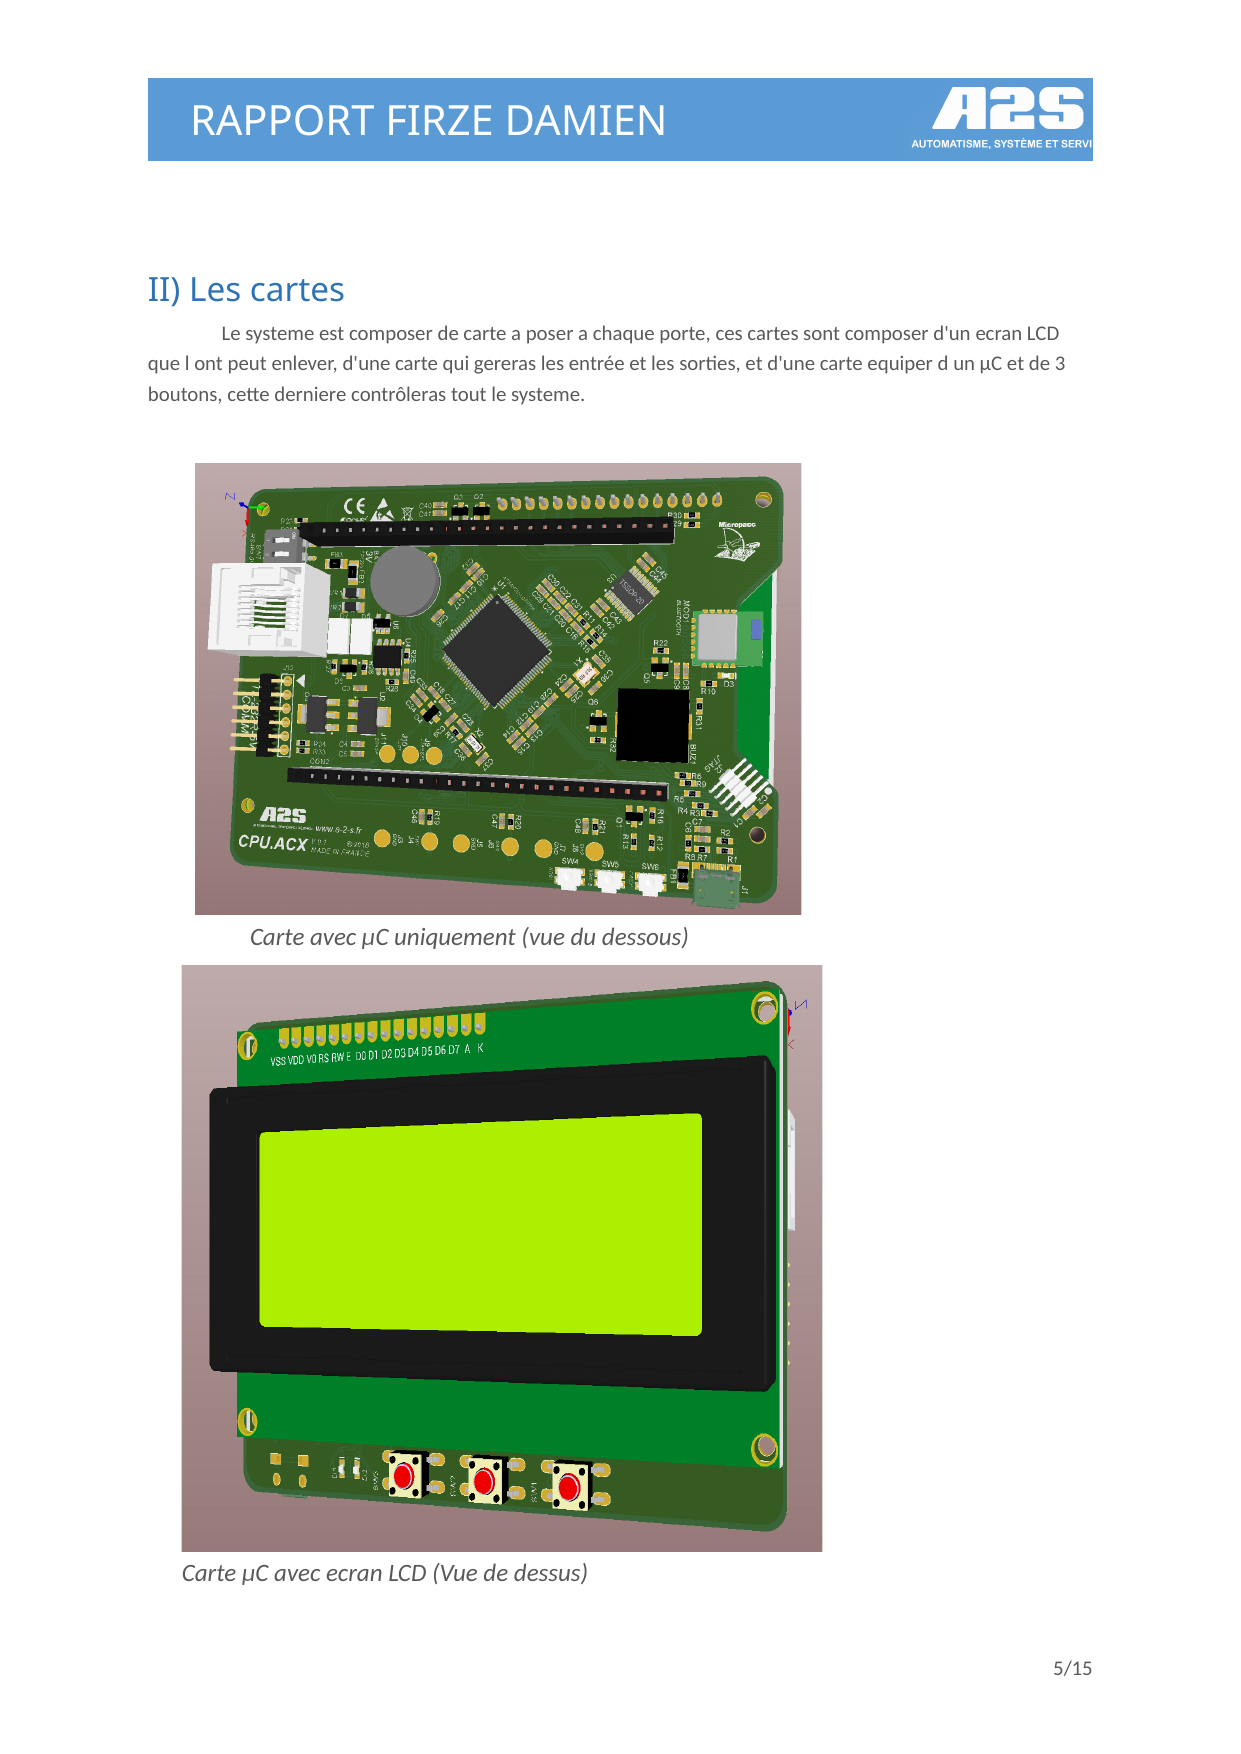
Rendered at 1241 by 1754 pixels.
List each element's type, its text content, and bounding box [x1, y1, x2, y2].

picture [903, 55, 1115, 188]
picture [181, 965, 823, 1552]
subtitle II) Les cartes [148, 266, 1093, 311]
text Carte µC avec ecran LCD (Vue de dessus) [182, 1552, 822, 1588]
picture [195, 463, 802, 915]
text Carte avec µC uniquement (vue du dessous) [176, 462, 839, 952]
picture [903, 79, 1092, 160]
text Le systeme est composer de carte a poser a chaque porte, ces cartes sont composer d'un ecran LCD que l ont peut enlever, d'une carte qui gereras les entrée et les sorties, et d'une carte equiper d un µC et de 3 boutons, cette derniere contrôleras tout le systeme. [148, 320, 1093, 406]
